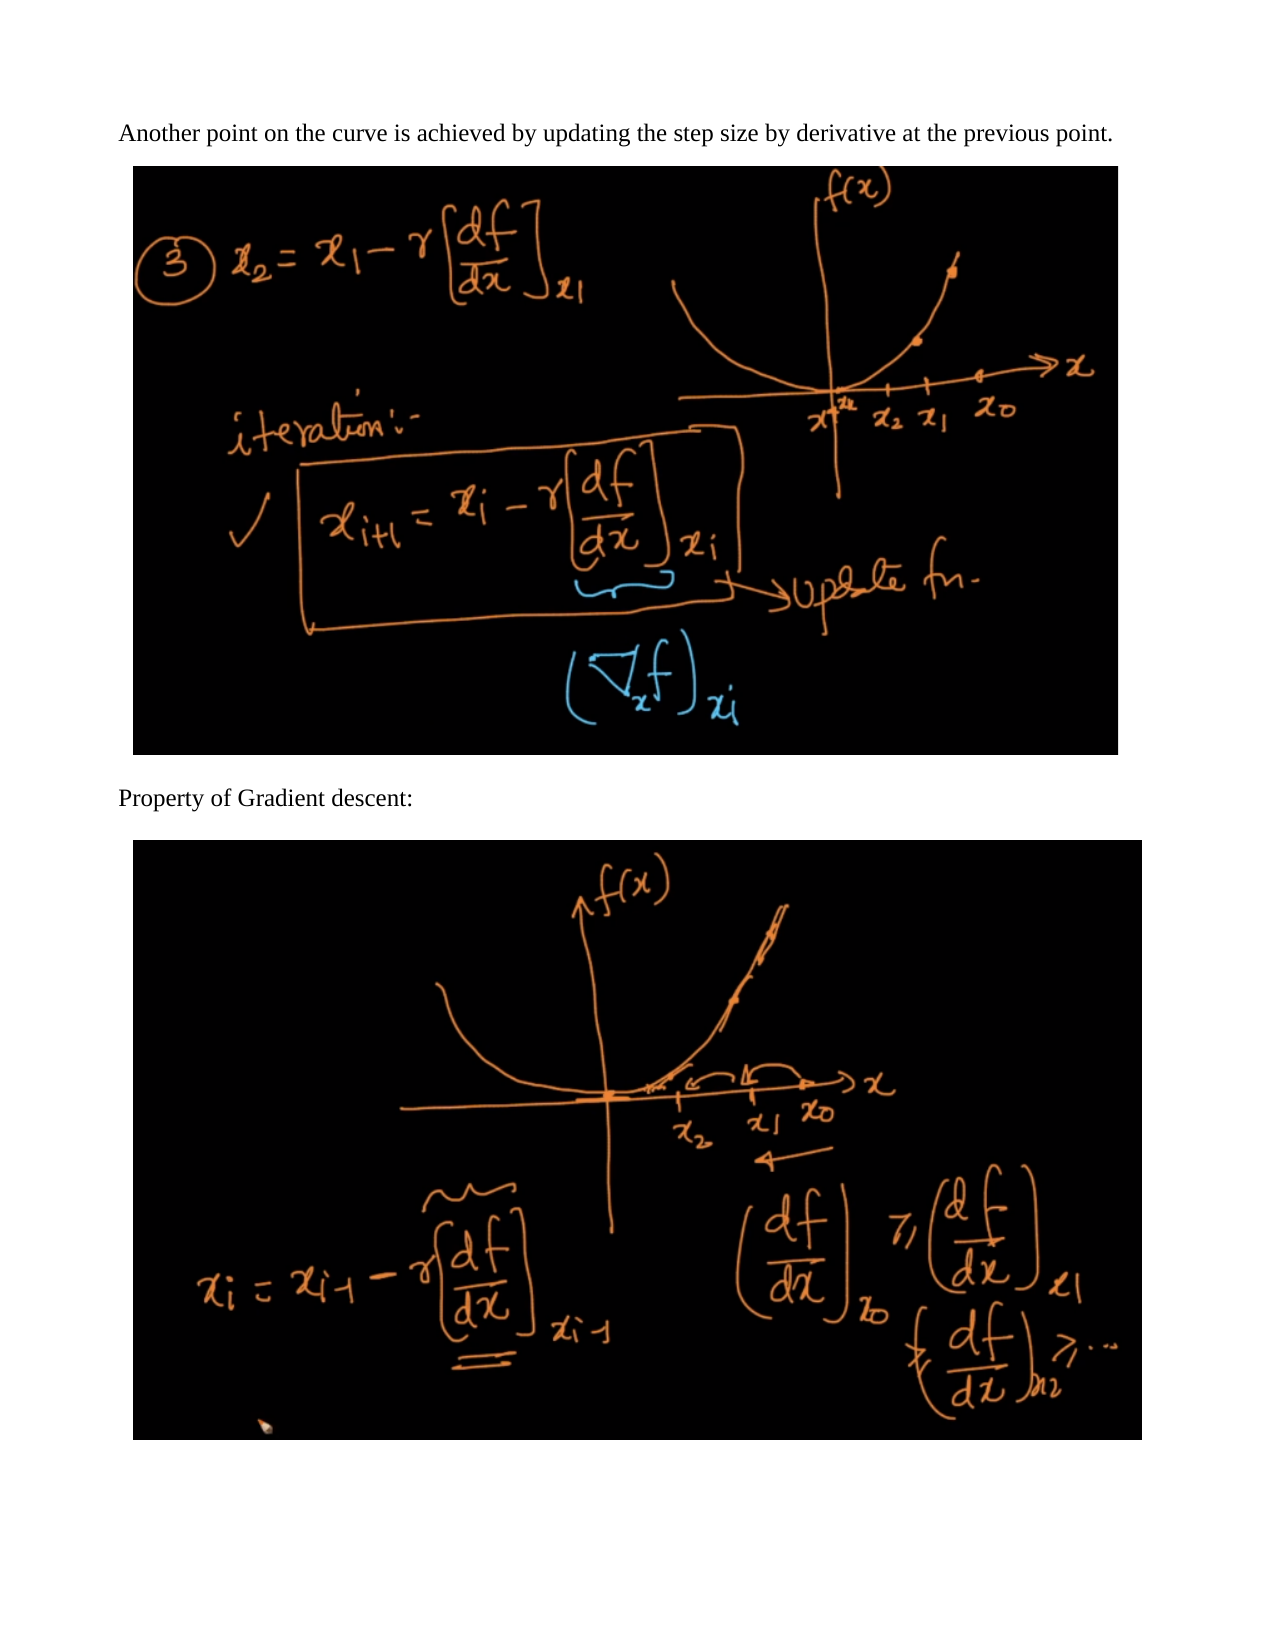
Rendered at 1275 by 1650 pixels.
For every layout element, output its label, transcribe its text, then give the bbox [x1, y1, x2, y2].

text Another point on the curve is achieved by updating the step size by derivative at the previous point. [118, 118, 1157, 147]
text Property of Gradient descent: [118, 783, 1157, 812]
picture [133, 840, 1142, 1440]
picture [133, 166, 1119, 755]
